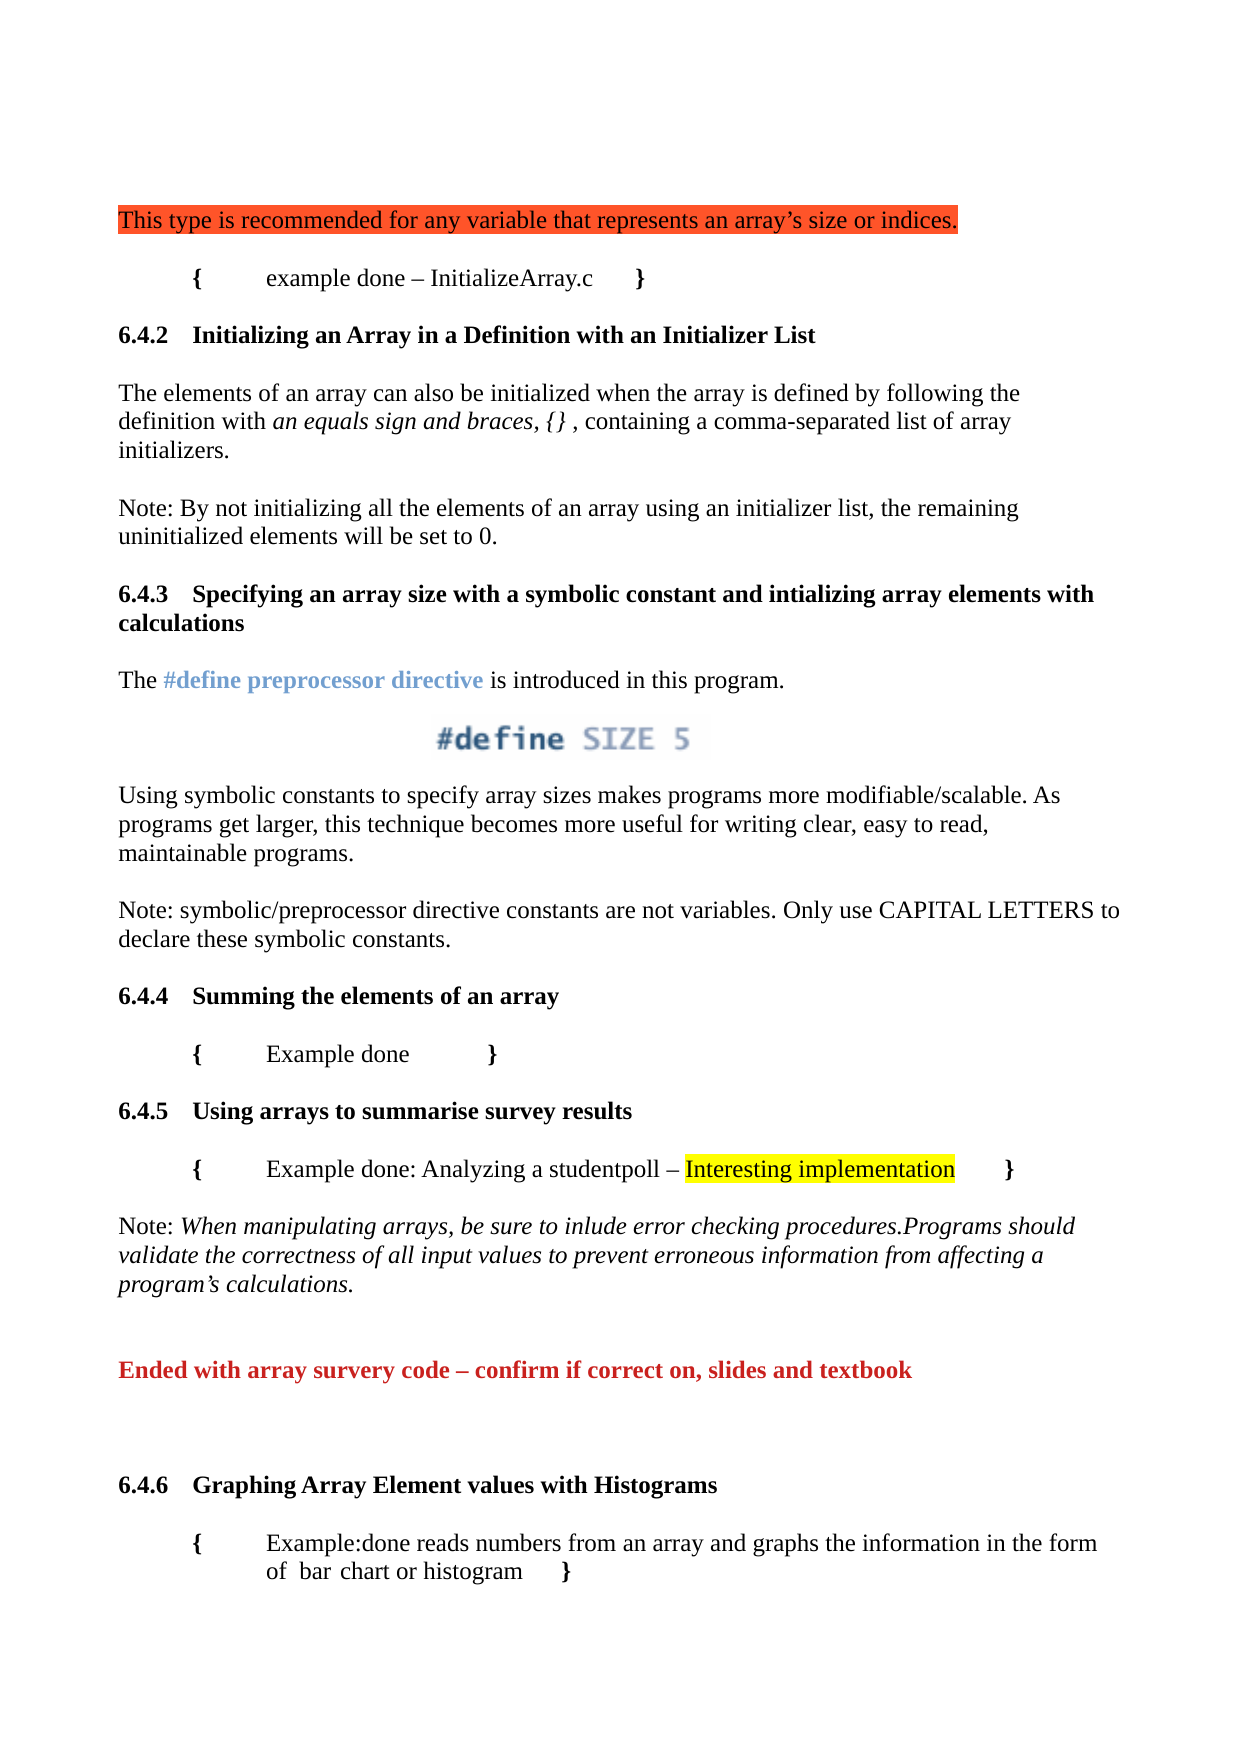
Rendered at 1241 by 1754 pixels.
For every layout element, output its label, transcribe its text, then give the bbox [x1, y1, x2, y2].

text 6.4.3 Specifying an array size with a symbolic constant and intializing array elements with calculations [118, 579, 1122, 636]
text 6.4.4 Summing the elements of an array [118, 981, 1122, 1010]
text Using symbolic constants to specify array sizes makes programs more modifiable/scalable. As programs get larger, this technique becomes more useful for writing clear, easy to read, maintainable programs. [118, 780, 1122, 866]
text The #define preprocessor directive is introduced in this program. [118, 665, 1122, 694]
picture [431, 714, 631, 760]
text This type is recommended for any variable that represents an array’s size or indices. [118, 205, 1122, 234]
text 6.4.2 Initializing an Array in a Definition with an Initializer List [118, 320, 1122, 349]
text definition with an equals sign and braces, {} , containing a comma-separated list of array [118, 406, 1122, 435]
text { Example done: Analyzing a studentpoll – Interesting implementation } [118, 1154, 1122, 1183]
text initializers. [118, 435, 1122, 464]
text The elements of an array can also be initialized when the array is defined by following the [118, 378, 1122, 406]
text Note: When manipulating arrays, be sure to inlude error checking procedures.Programs should validate the correctness of all input values to prevent erroneous information from affecting a program’s calculations. [118, 1211, 1122, 1298]
text Note: By not initializing all the elements of an array using an initializer list, the remaining uninitialized elements will be set to 0. [118, 493, 1122, 550]
text Ended with array survery code – confirm if correct on, slides and textbook [118, 1355, 1122, 1384]
text 6.4.6 Graphing Array Element values with Histograms [118, 1470, 1122, 1499]
text 6.4.5 Using arrays to summarise survey results [118, 1096, 1122, 1125]
text Note: symbolic/preprocessor directive constants are not variables. Only use CAPITAL LETTERS to declare these symbolic constants. [118, 895, 1122, 953]
text { example done – InitializeArray.c } [118, 263, 1122, 291]
text { Example:done reads numbers from an array and graphs the information in the form of bar chart or histogram } [118, 1528, 1122, 1585]
text { Example done } [118, 1039, 1122, 1068]
